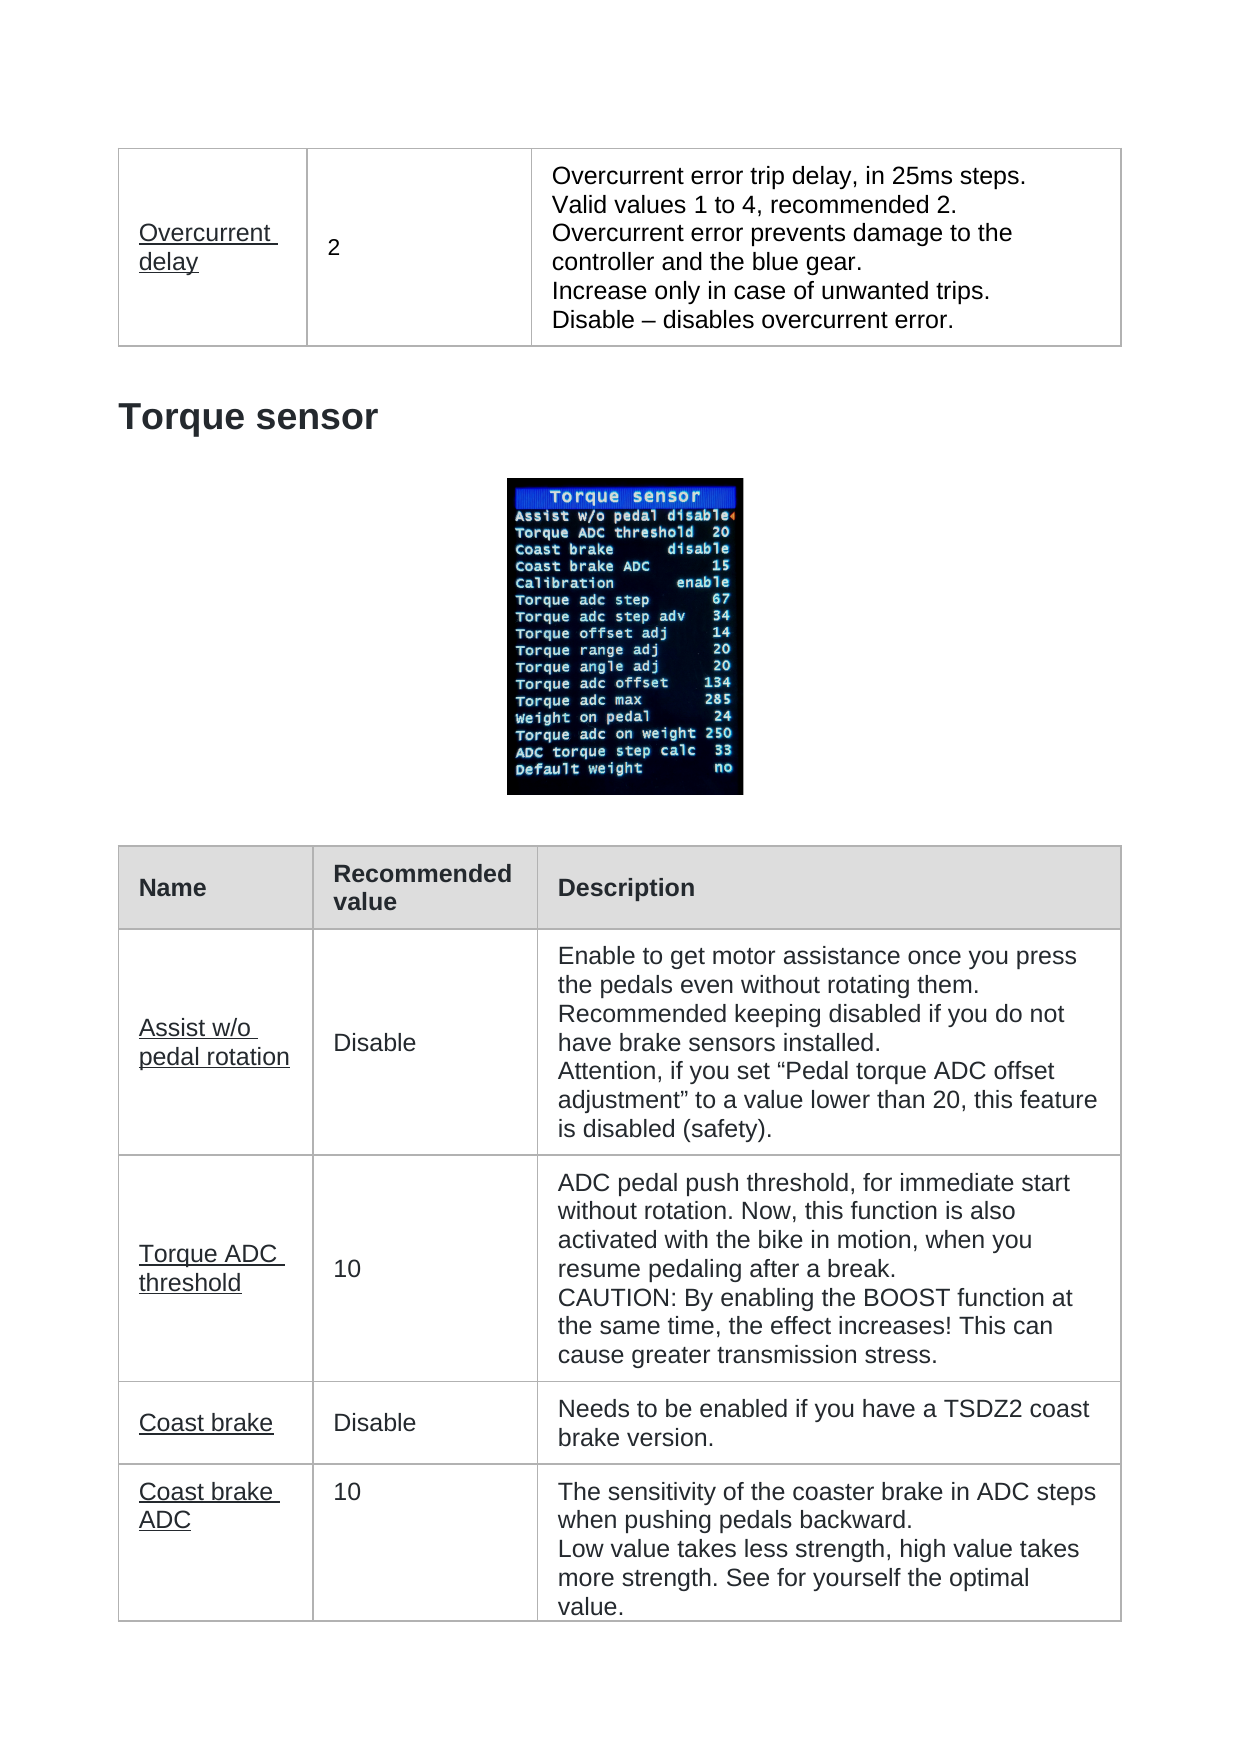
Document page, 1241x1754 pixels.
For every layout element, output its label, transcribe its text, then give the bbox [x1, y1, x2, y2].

text Torque sensor [118, 394, 1122, 437]
table_cell Overcurrent error trip delay, in 25ms steps. Valid values ​​1 to 4, recommended 2. Overcurrent error prevents damage to the controller and the blue gear. Increase only in case of unwanted trips. Disable – disables overcurrent error. [532, 149, 1120, 345]
table_cell 2 [308, 149, 531, 345]
table_cell Torque ADC threshold [119, 1156, 312, 1381]
table_header Recommended value [314, 847, 537, 928]
table_header Name [119, 847, 312, 928]
table_cell Coast brake ADC [119, 1465, 312, 1620]
table_cell The sensitivity of the coaster brake in ADC steps when pushing pedals backward. Low value takes less strength, high value takes more strength. See for yourself the optimal value. [538, 1465, 1120, 1620]
table_cell Enable to get motor assistance once you press the pedals even without rotating them. Recommended keeping disabled if you do not have brake sensors installed. Attention, if you set “Pedal torque ADC offset adjustment” to a value lower than 20, this feature is disabled (safety). [538, 930, 1120, 1154]
table_cell Assist w/o pedal rotation [119, 930, 312, 1154]
table_cell Disable [314, 1382, 537, 1463]
table_cell Disable [314, 930, 537, 1154]
table_cell Coast brake [119, 1382, 312, 1463]
table_cell Needs to be enabled if you have a TSDZ2 coast brake version. [538, 1382, 1120, 1463]
table_header Description [538, 847, 1120, 928]
table_cell 10 [314, 1465, 537, 1620]
table_cell 10 [314, 1156, 537, 1381]
picture [507, 478, 744, 795]
table_cell ADC pedal push threshold, for immediate start without rotation. Now, this function is also activated with the bike in motion, when you resume pedaling after a break. CAUTION: By enabling the BOOST function at the same time, the effect increases! This can cause greater transmission stress. [538, 1156, 1120, 1381]
table_cell Overcurrent delay [119, 149, 306, 345]
